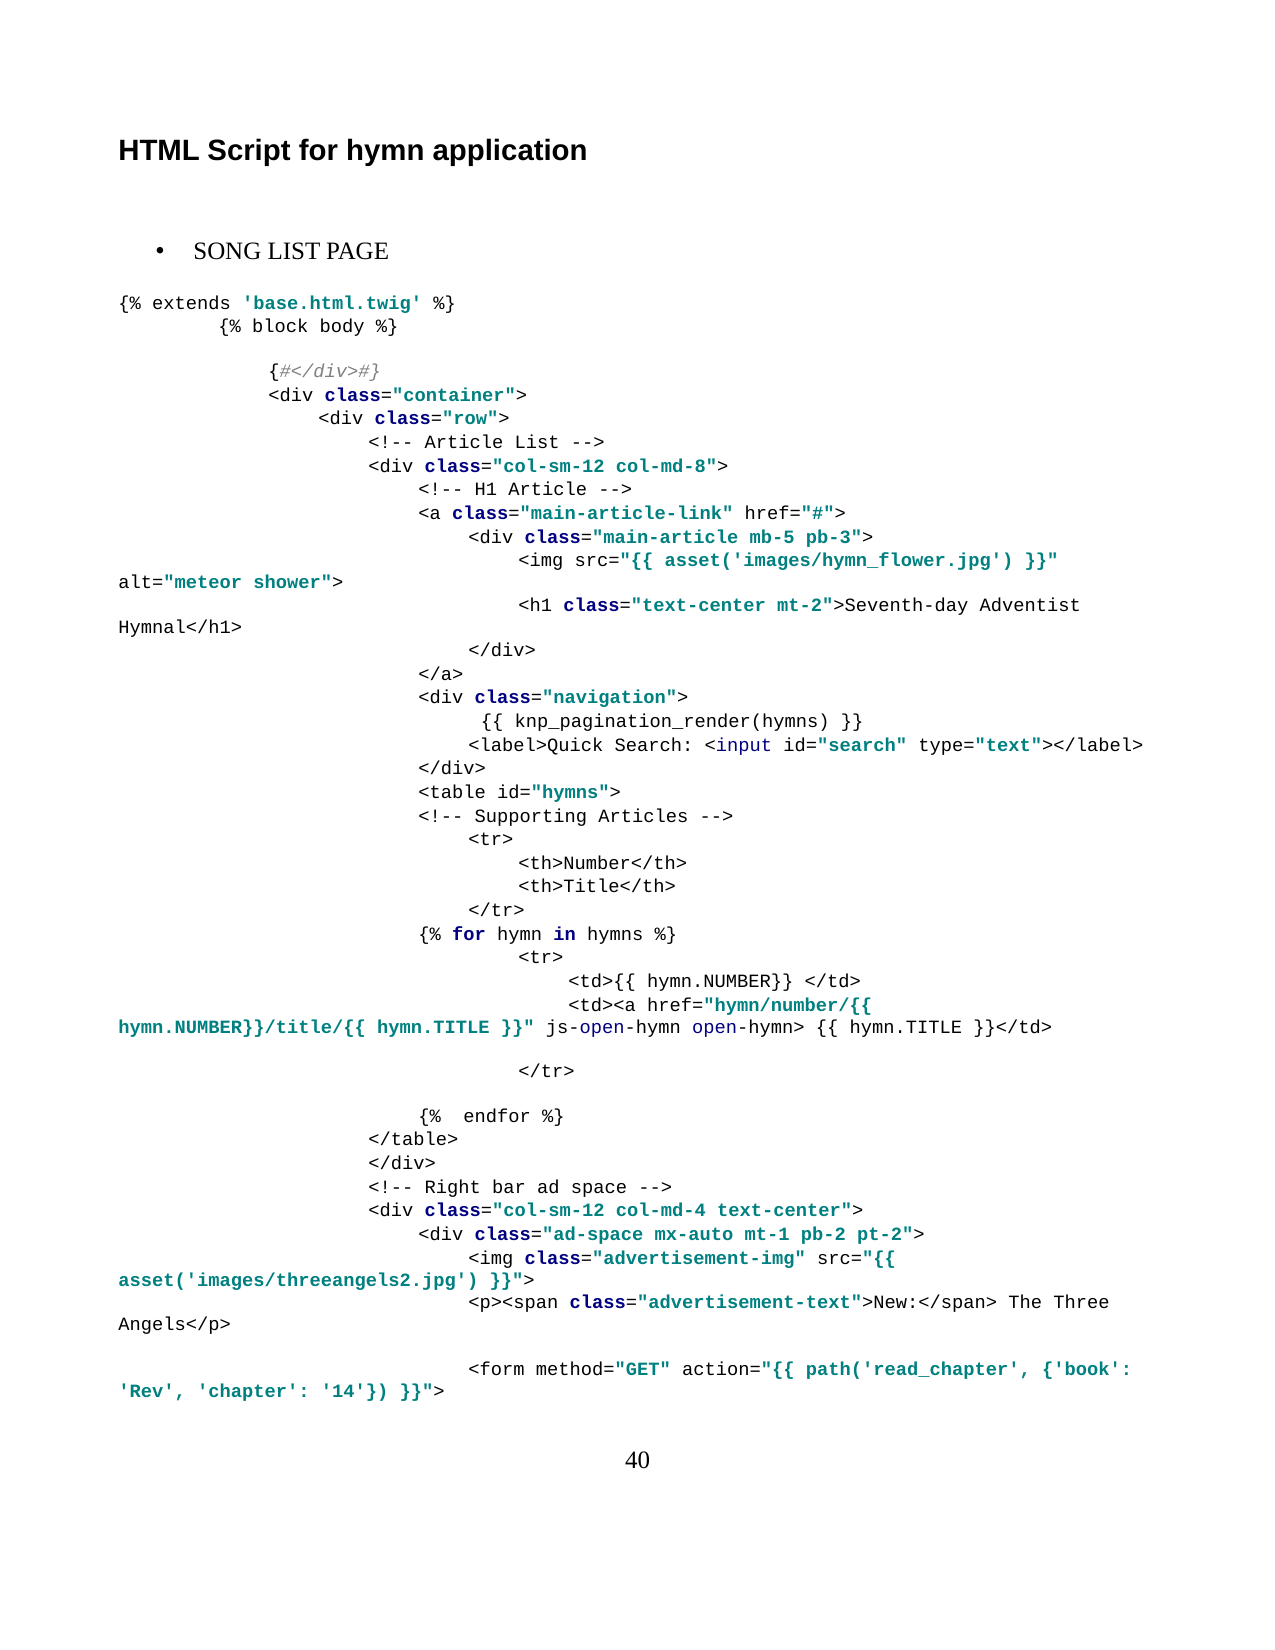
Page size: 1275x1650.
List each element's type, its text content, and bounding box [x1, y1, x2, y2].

text <div class="navigation"> [118, 686, 1157, 710]
text <img src="{{ asset('images/hymn_flower.jpg') }}" alt="meteor shower"> [118, 549, 1157, 594]
text <td><a href="hymn/number/{{ hymn.NUMBER}}/title/{{ hymn.TITLE }}" js-open-hymn open-hymn> {{ hymn.TITLE }}</td> [118, 994, 1157, 1039]
text {#</div>#} [118, 360, 1157, 384]
text <div class="col-sm-12 col-md-8"> [118, 455, 1157, 478]
text <p><span class="advertisement-text">New:</span> The Three Angels</p> [118, 1292, 1157, 1336]
text <label>Quick Search: <input id="search" type="text"></label> [118, 734, 1157, 757]
text <img class="advertisement-img" src="{{ asset('images/threeangels2.jpg') }}"> [118, 1247, 1157, 1292]
text <!-- Right bar ad space --> [118, 1176, 1157, 1199]
text <tr> [118, 828, 1157, 852]
text </tr> [118, 899, 1157, 923]
text </div> [118, 757, 1157, 781]
text {% for hymn in hymns %} [118, 923, 1157, 946]
text <div class="col-sm-12 col-md-4 text-center"> [118, 1199, 1157, 1223]
text </div> [118, 1152, 1157, 1176]
text <form method="GET" action="{{ path('read_chapter', {'book': 'Rev', 'chapter': '14'}) }}"> [118, 1358, 1157, 1403]
list SONG LIST PAGE [156, 236, 1157, 265]
text {% block body %} [118, 315, 1157, 339]
text {{ knp_pagination_render(hymns) }} [118, 710, 1157, 734]
text <th>Number</th> [118, 852, 1157, 876]
subtitle HTML Script for hymn application [118, 133, 1157, 166]
text <h1 class="text-center mt-2">Seventh-day Adventist Hymnal</h1> [118, 594, 1157, 639]
text <td>{{ hymn.NUMBER}} </td> [118, 970, 1157, 994]
text <!-- Article List --> [118, 431, 1157, 455]
text <th>Title</th> [118, 876, 1157, 899]
text <div class="container"> [118, 384, 1157, 407]
text </a> [118, 663, 1157, 686]
text </tr> [118, 1060, 1157, 1083]
text {% extends 'base.html.twig' %} [118, 294, 1157, 315]
text <!-- Supporting Articles --> [118, 804, 1157, 828]
text <table id="hymns"> [118, 781, 1157, 804]
text <tr> [118, 946, 1157, 970]
text {% endfor %} [118, 1105, 1157, 1128]
text </table> [118, 1128, 1157, 1152]
text <!-- H1 Article --> [118, 478, 1157, 502]
text </div> [118, 639, 1157, 663]
text <div class="ad-space mx-auto mt-1 pb-2 pt-2"> [118, 1223, 1157, 1247]
text <div class="main-article mb-5 pb-3"> [118, 526, 1157, 549]
text <div class="row"> [118, 407, 1157, 431]
text <a class="main-article-link" href="#"> [118, 502, 1157, 526]
